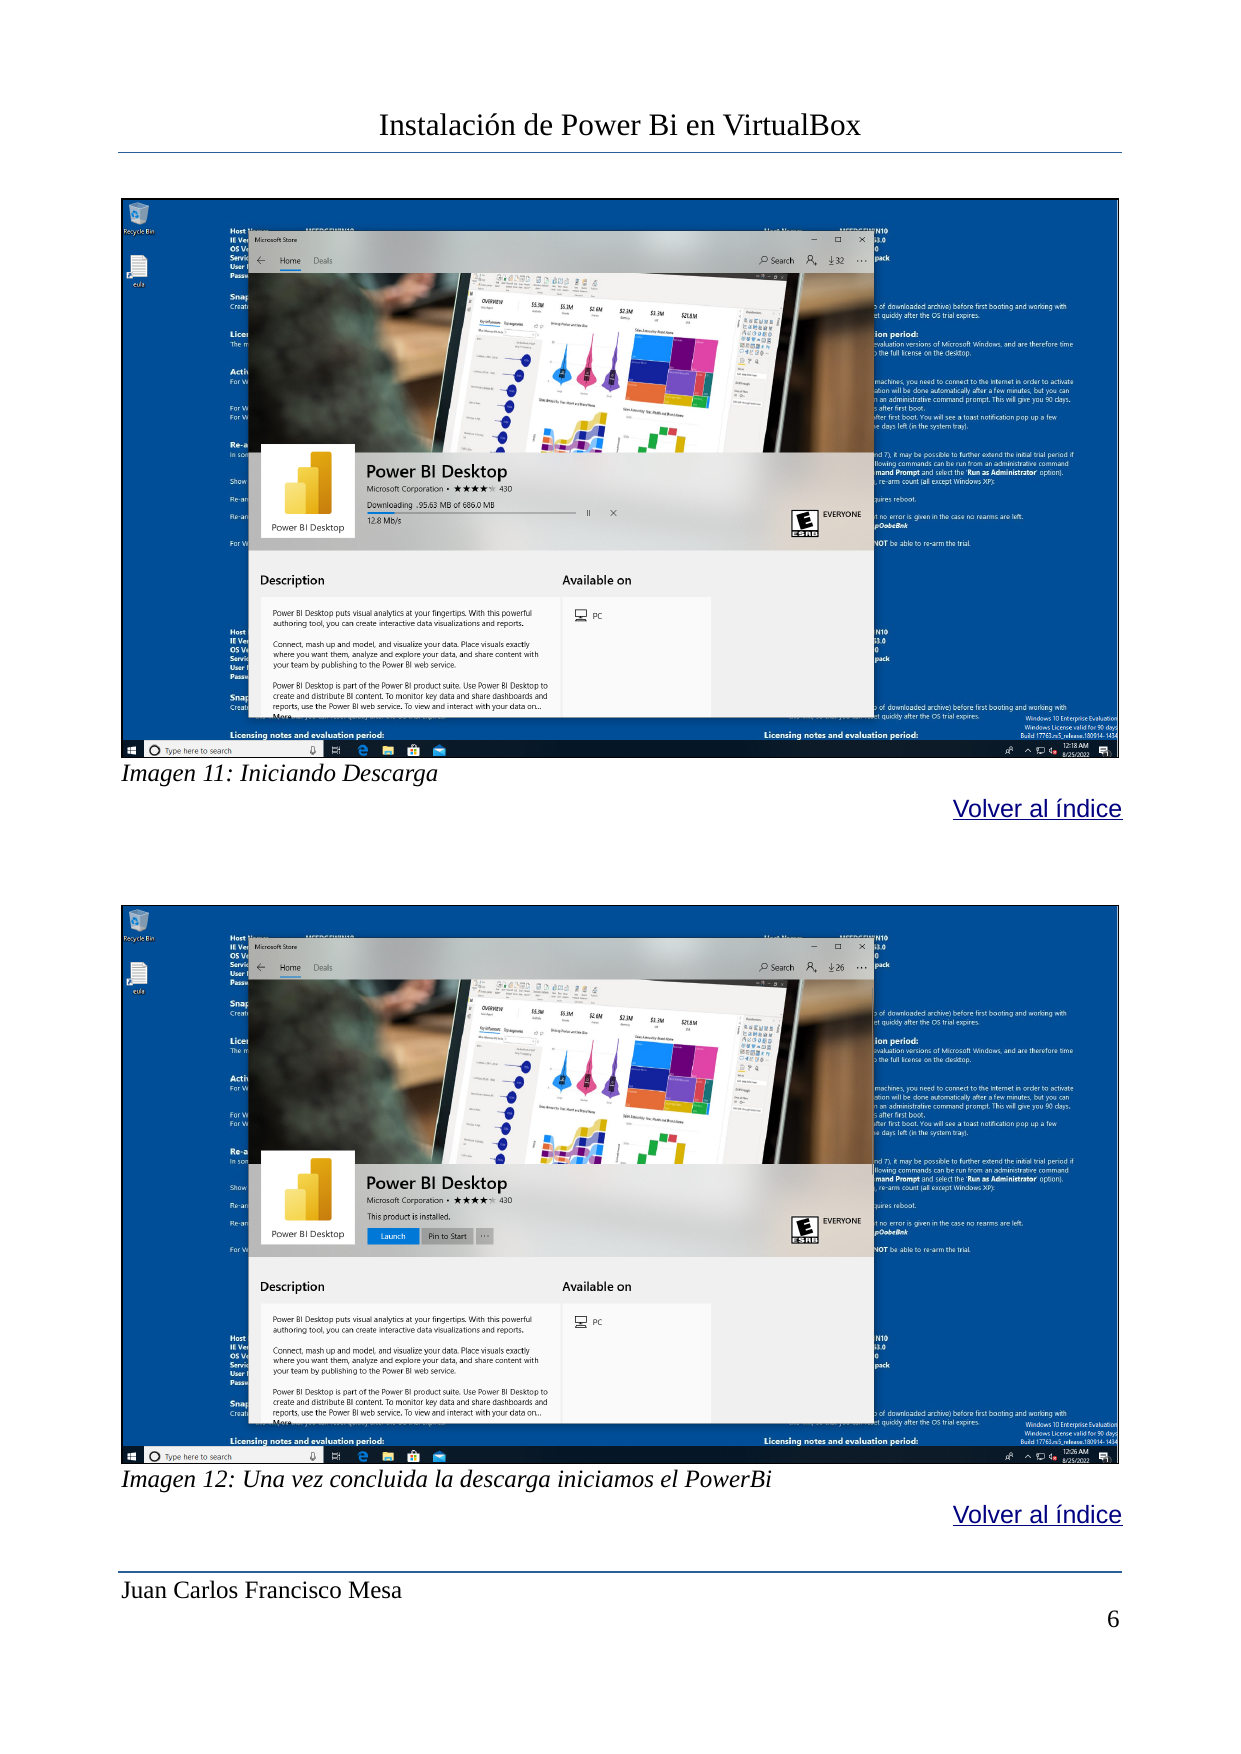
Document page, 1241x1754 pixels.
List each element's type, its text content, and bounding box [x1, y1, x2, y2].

text Imagen 12: Una vez concluida la descarga iniciamos el PowerBi [121, 1464, 1119, 1493]
text Volver al índice [118, 183, 1122, 823]
text Volver al índice [118, 889, 1122, 1529]
text Imagen 11: Iniciando Descarga [121, 758, 1119, 787]
picture [123, 906, 1118, 1463]
picture [123, 200, 1118, 757]
